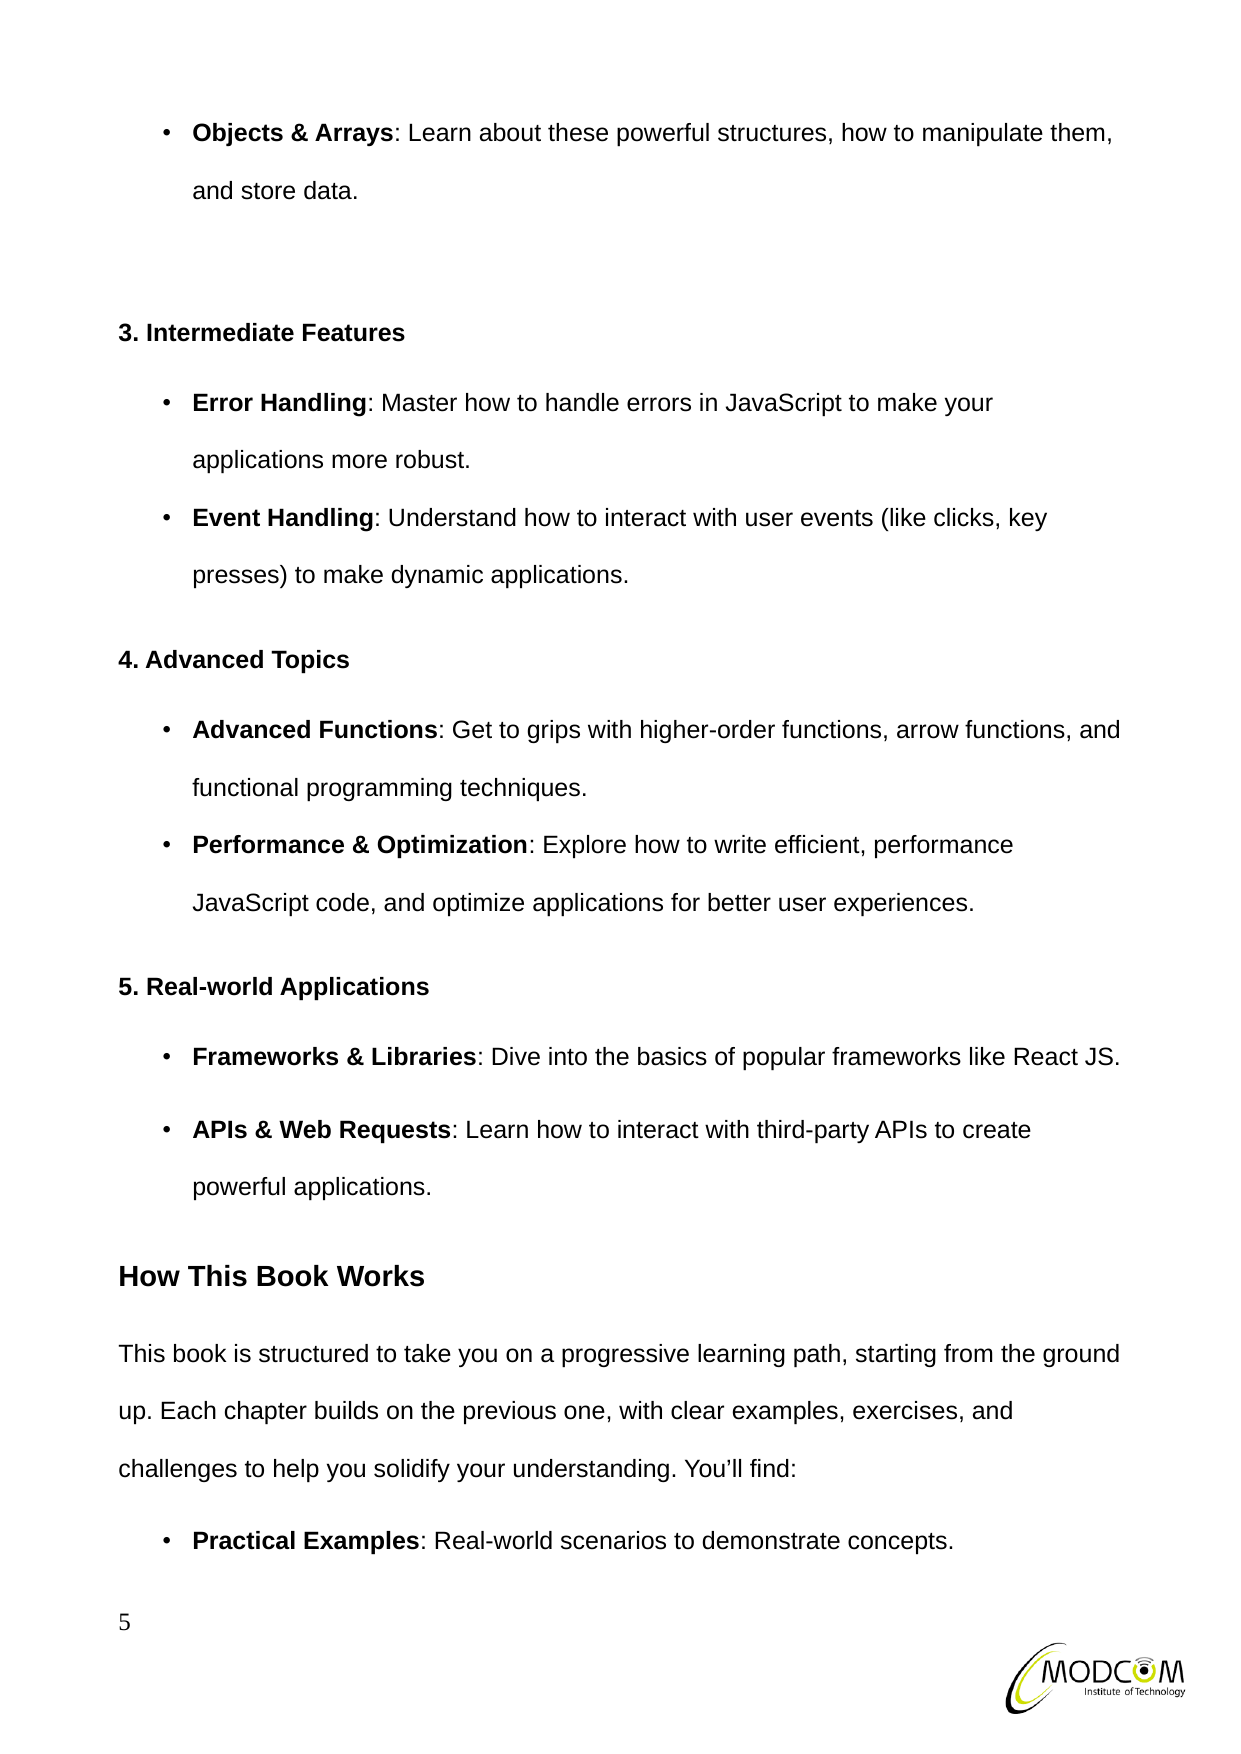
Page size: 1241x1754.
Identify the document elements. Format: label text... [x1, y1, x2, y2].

text This book is structured to take you on a progressive learning path, starting from the ground up. Each chapter builds on the previous one, with clear examples, exercises, and challenges to help you solidify your understanding. You’ll find: [118, 1338, 1122, 1482]
list Event Handling: Understand how to interact with user events (like clicks, key presses) to make dynamic applications. [162, 503, 1122, 589]
list Practical Examples: Real-world scenarios to demonstrate concepts. [162, 1526, 1122, 1554]
list Error Handling: Master how to handle errors in JavaScript to make your applications more robust. [162, 388, 1122, 474]
subtitle 3. Intermediate Features [118, 318, 1122, 347]
list Advanced Functions: Get to grips with higher-order functions, arrow functions, and functional programming techniques. [162, 715, 1122, 801]
list Frameworks & Libraries: Dive into the basics of popular frameworks like React JS. [162, 1042, 1122, 1071]
subtitle 5. Real-world Applications [118, 972, 1122, 1001]
subtitle 4. Advanced Topics [118, 645, 1122, 674]
picture [997, 1626, 1191, 1718]
subtitle How This Book Works [118, 1259, 1122, 1292]
list Objects & Arrays: Learn about these powerful structures, how to manipulate them, and store data. [162, 118, 1122, 204]
list Performance & Optimization: Explore how to write efficient, performance JavaScript code, and optimize applications for better user experiences. [162, 830, 1122, 917]
list APIs & Web Requests: Learn how to interact with third-party APIs to create powerful applications. [162, 1115, 1122, 1201]
